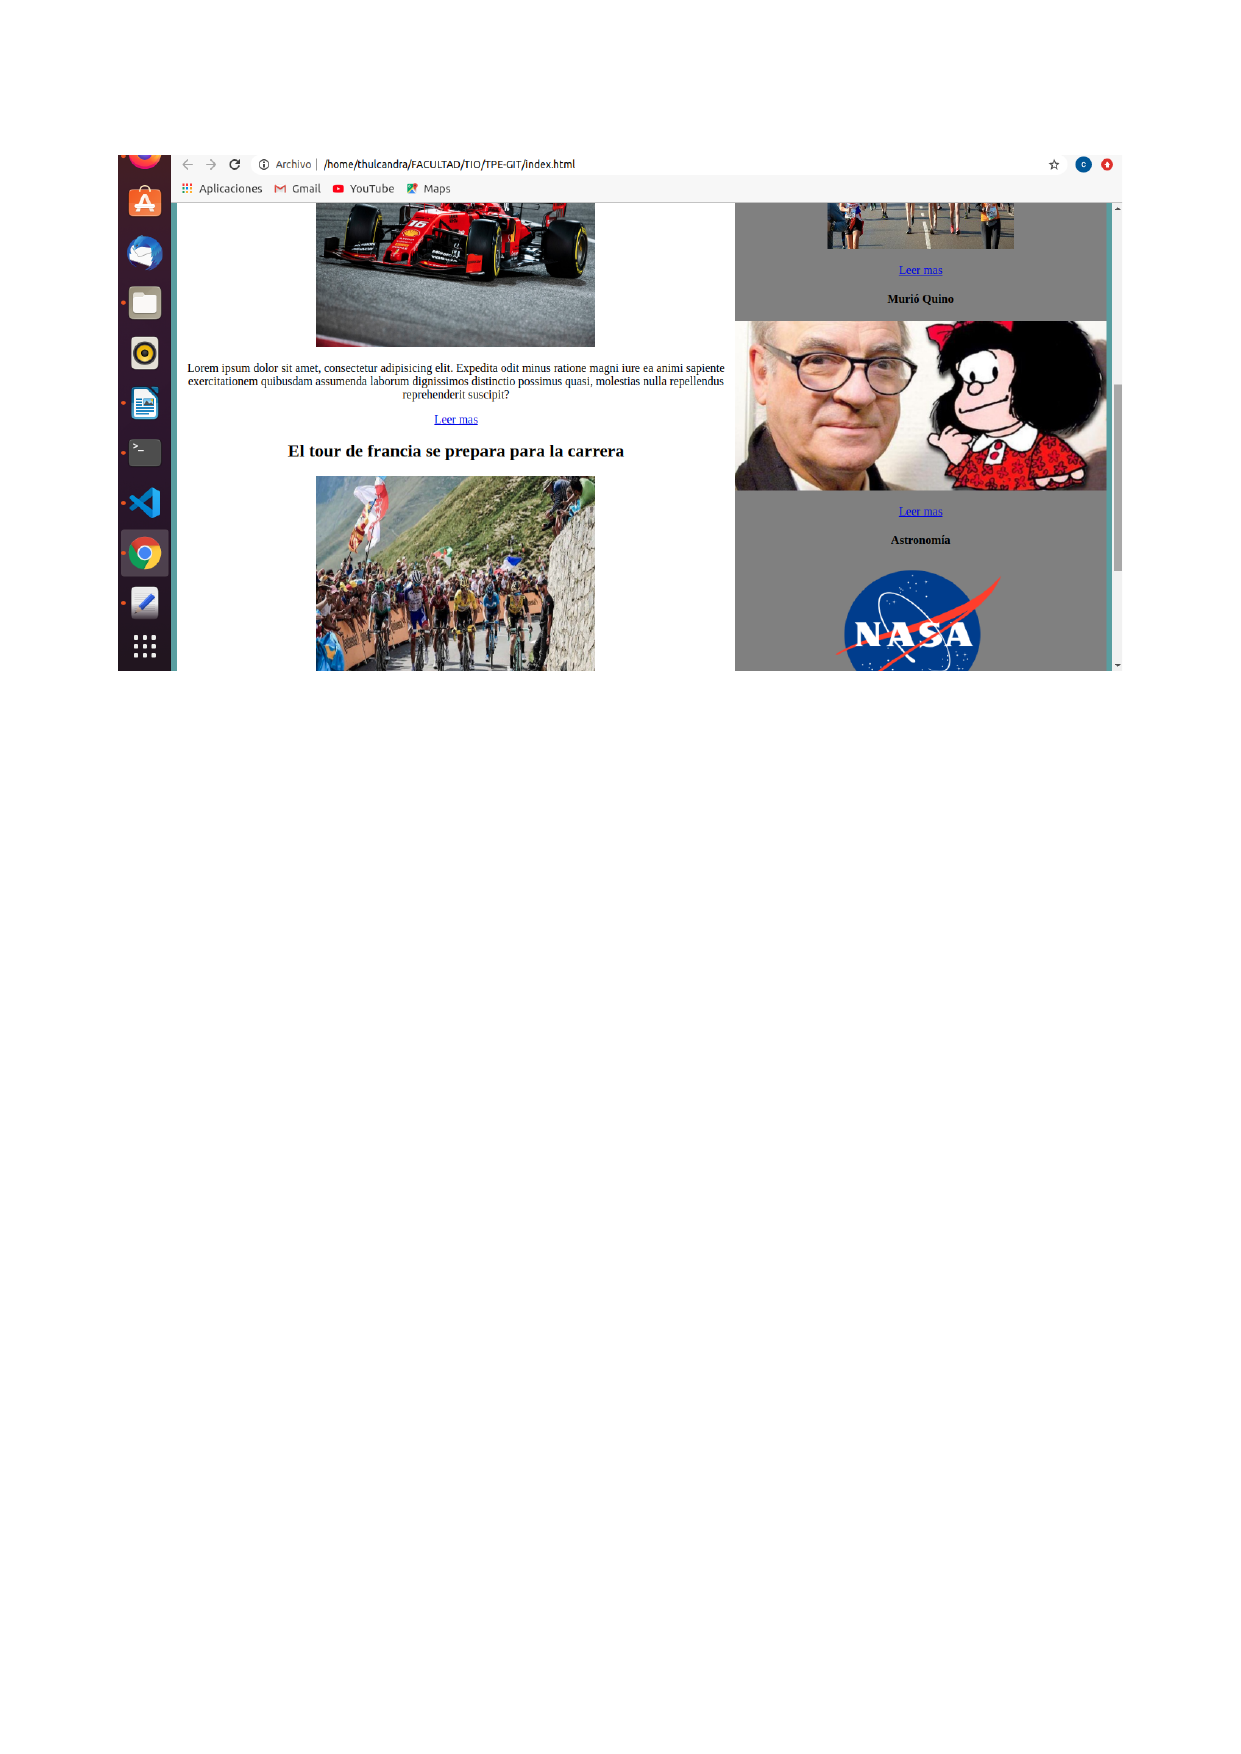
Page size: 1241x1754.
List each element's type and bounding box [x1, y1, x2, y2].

picture [118, 155, 1123, 671]
